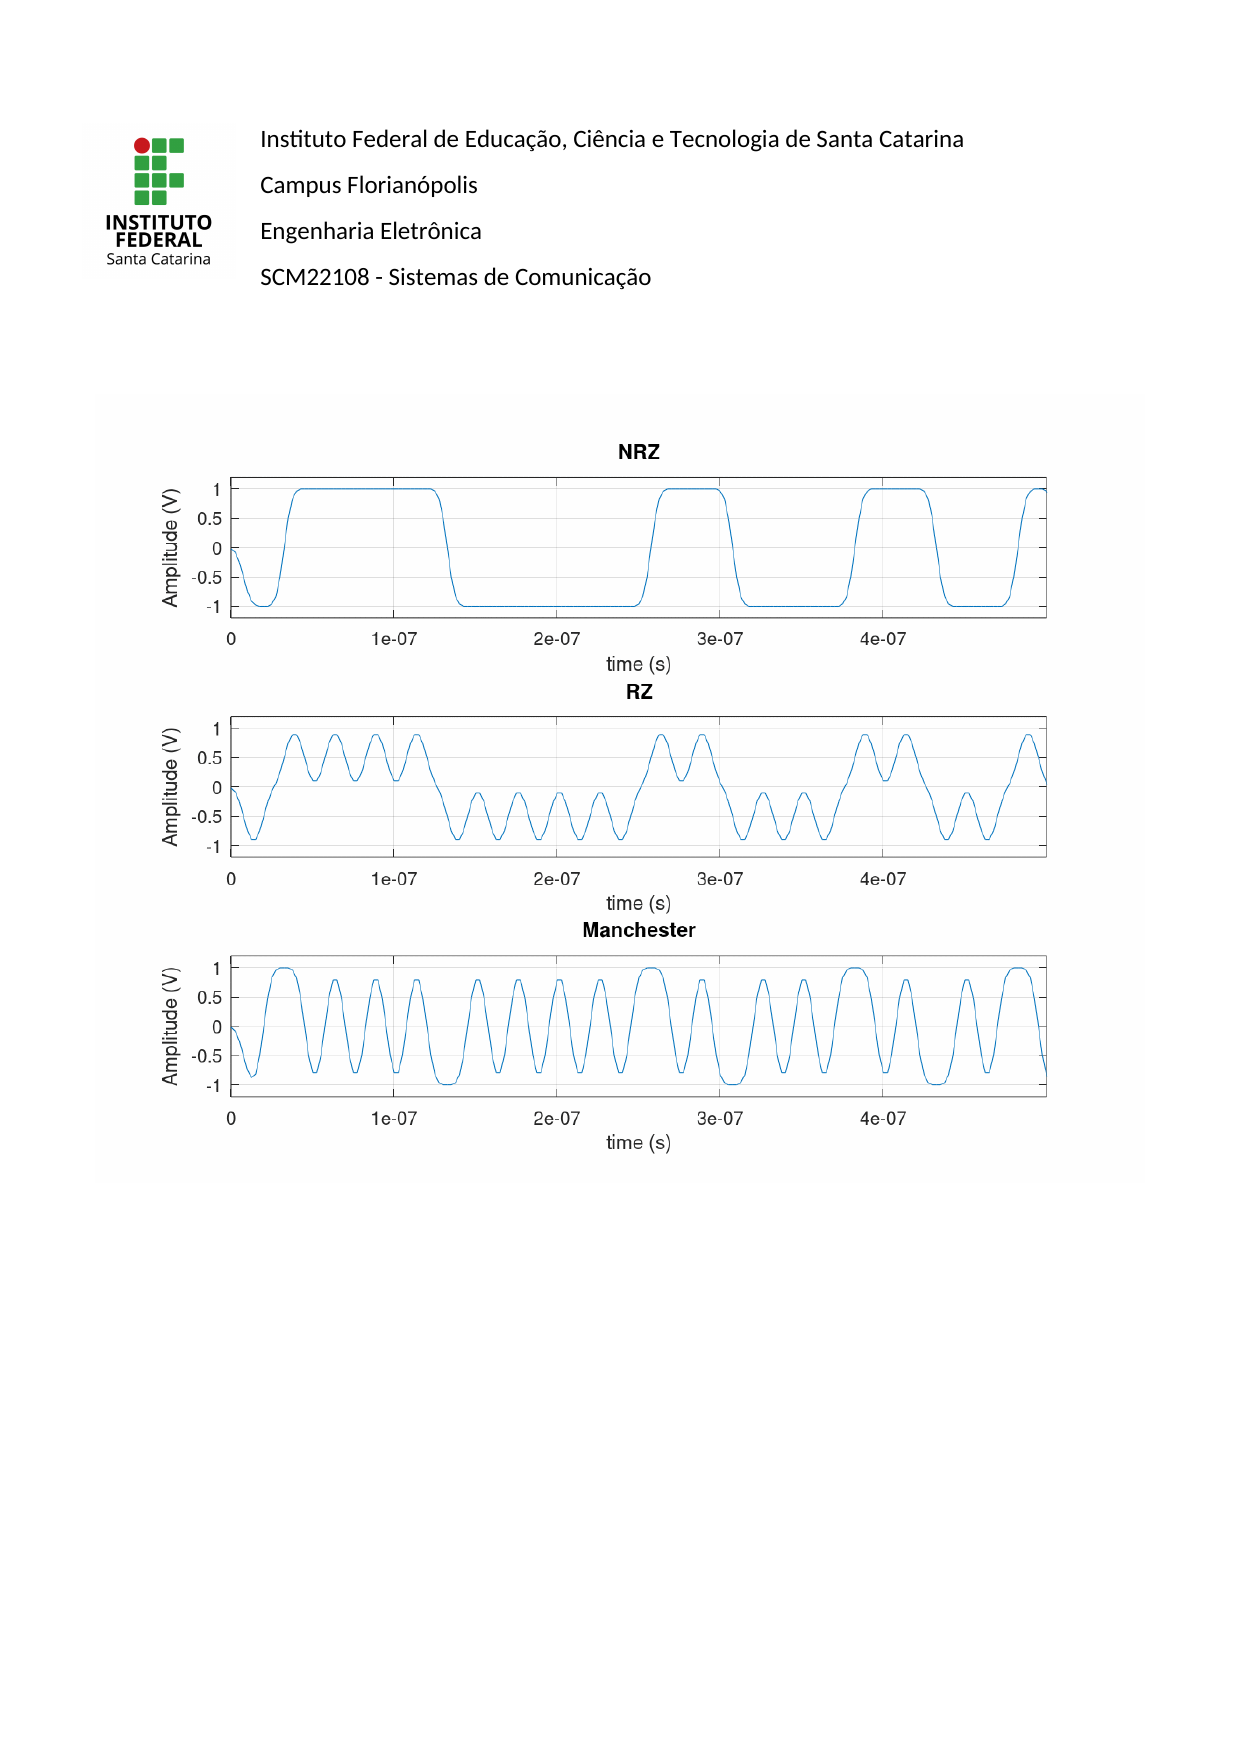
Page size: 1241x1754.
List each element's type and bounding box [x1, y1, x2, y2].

picture [94, 394, 1146, 1183]
picture [81, 123, 237, 279]
